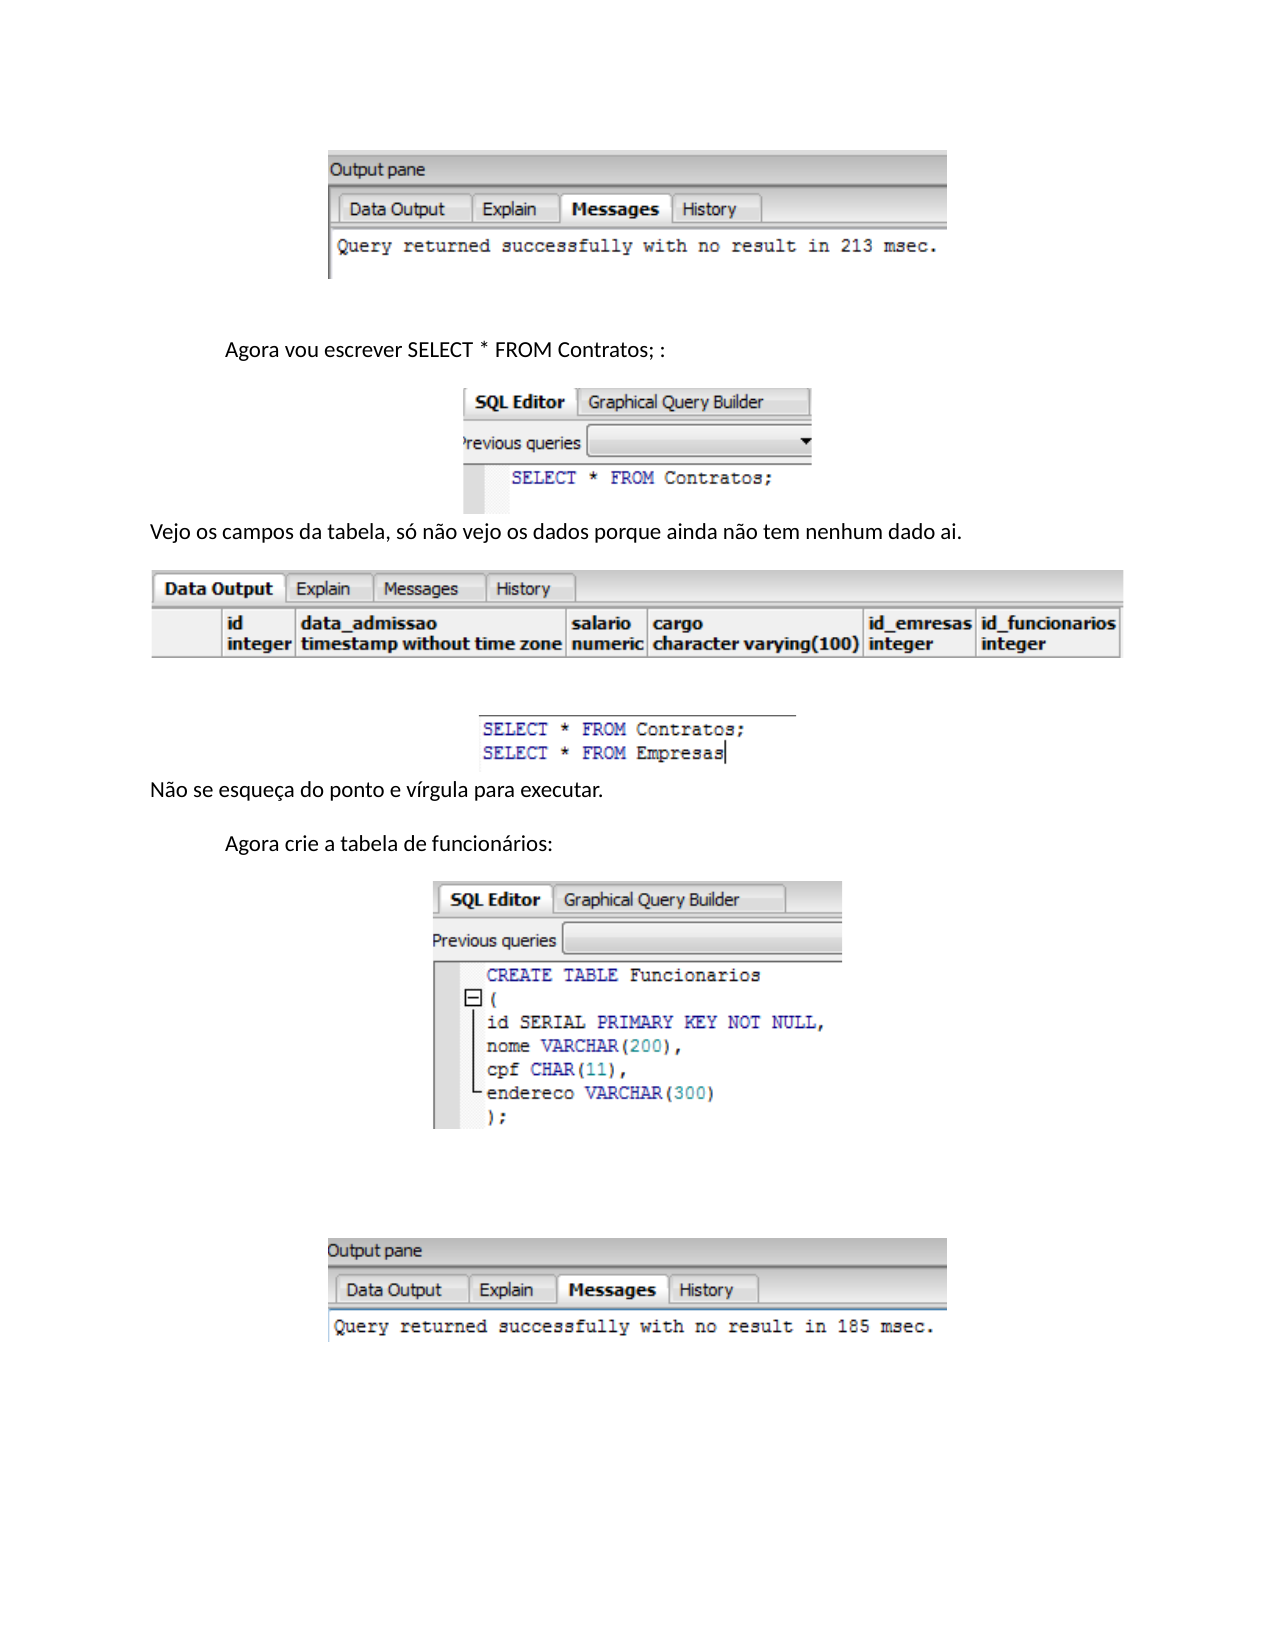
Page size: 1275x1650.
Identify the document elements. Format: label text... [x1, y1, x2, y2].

picture [478, 715, 797, 772]
text Agora vou escrever SELECT * FROM Contratos; : [150, 335, 1125, 363]
picture [328, 1238, 947, 1342]
text Agora crie a tabela de funcionários: [150, 829, 1125, 857]
picture [151, 570, 1124, 658]
text Não se esqueça do ponto e vírgula para executar. [150, 715, 1125, 804]
picture [432, 881, 843, 1129]
picture [463, 388, 812, 514]
picture [328, 150, 947, 279]
text Vejo os campos da tabela, só não vejo os dados porque ainda não tem nenhum dado ai. [150, 388, 1125, 546]
